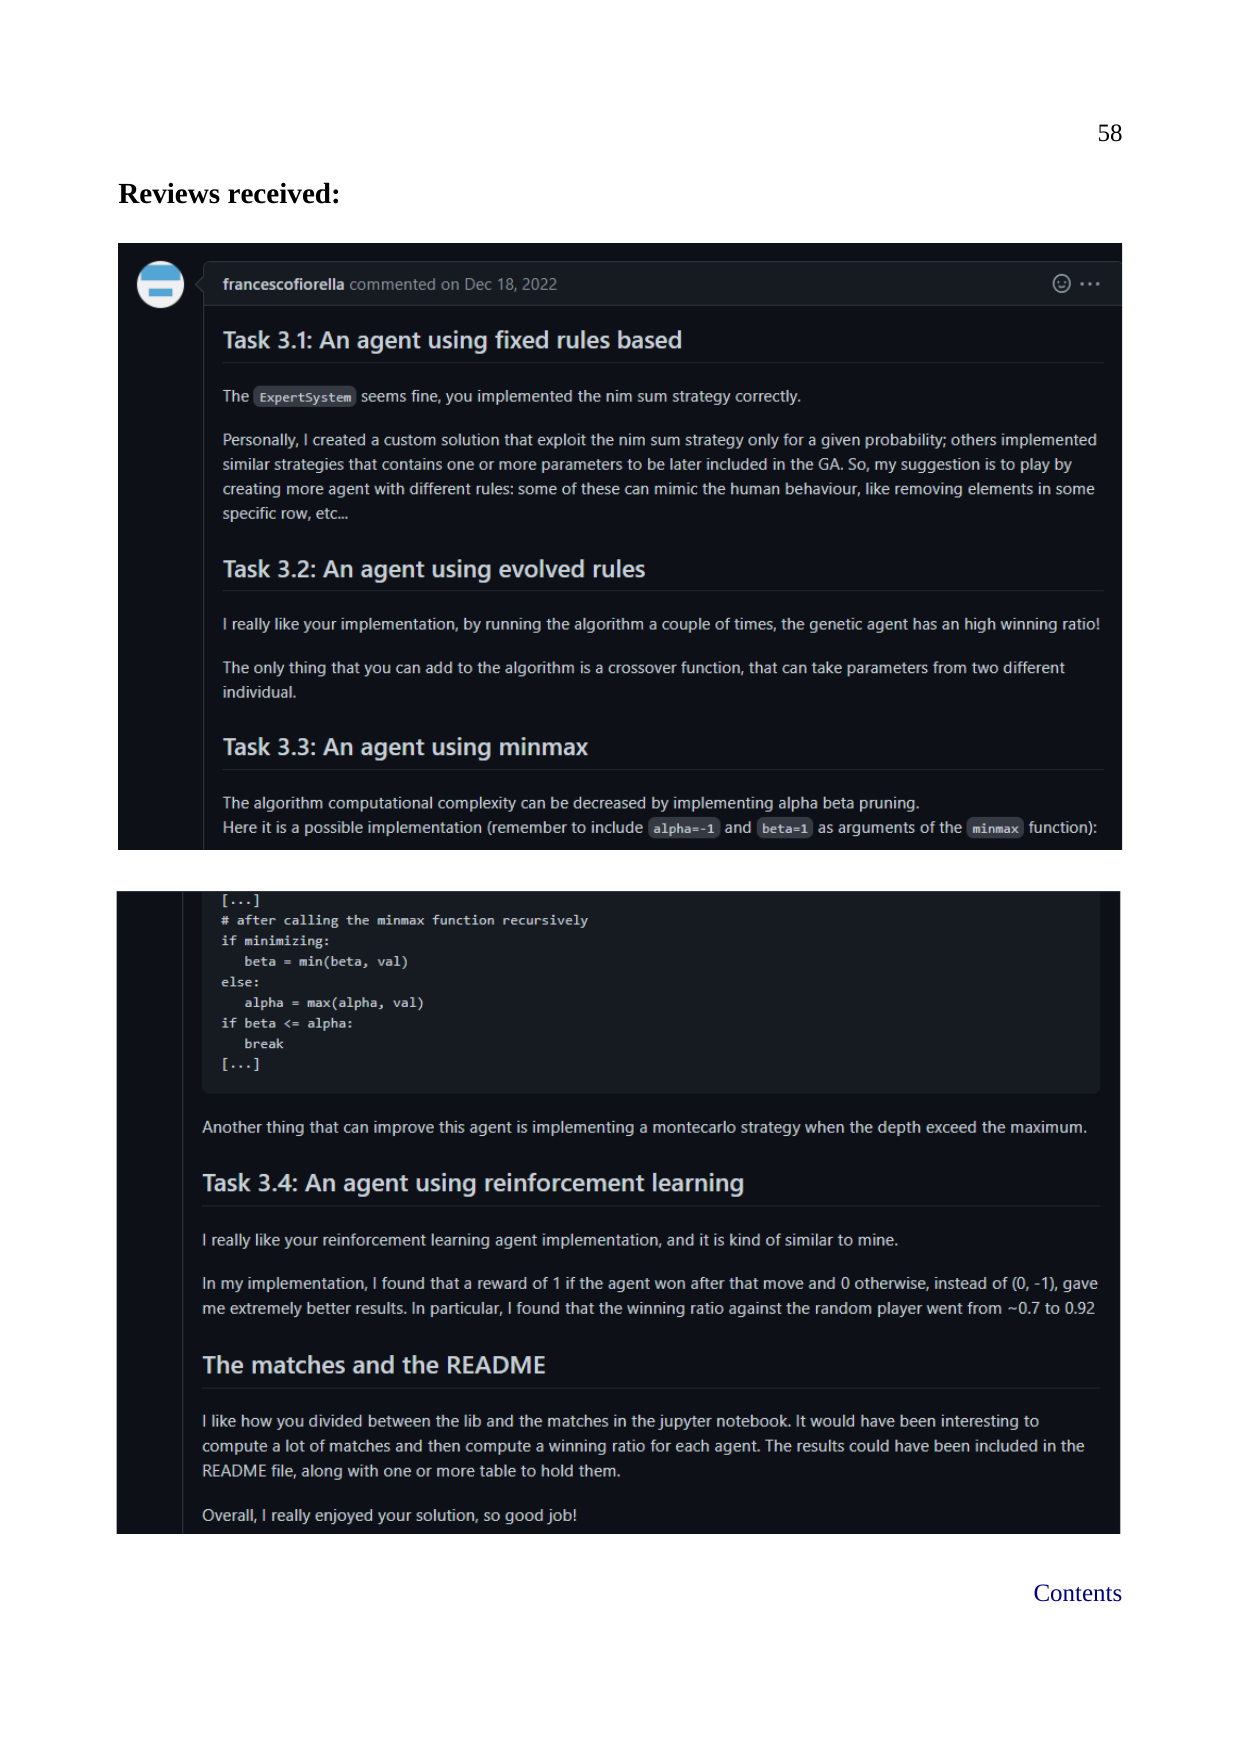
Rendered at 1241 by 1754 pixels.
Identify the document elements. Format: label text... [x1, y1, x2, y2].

text Reviews received: [118, 176, 1122, 210]
picture [116, 891, 1121, 1534]
picture [118, 243, 1123, 850]
